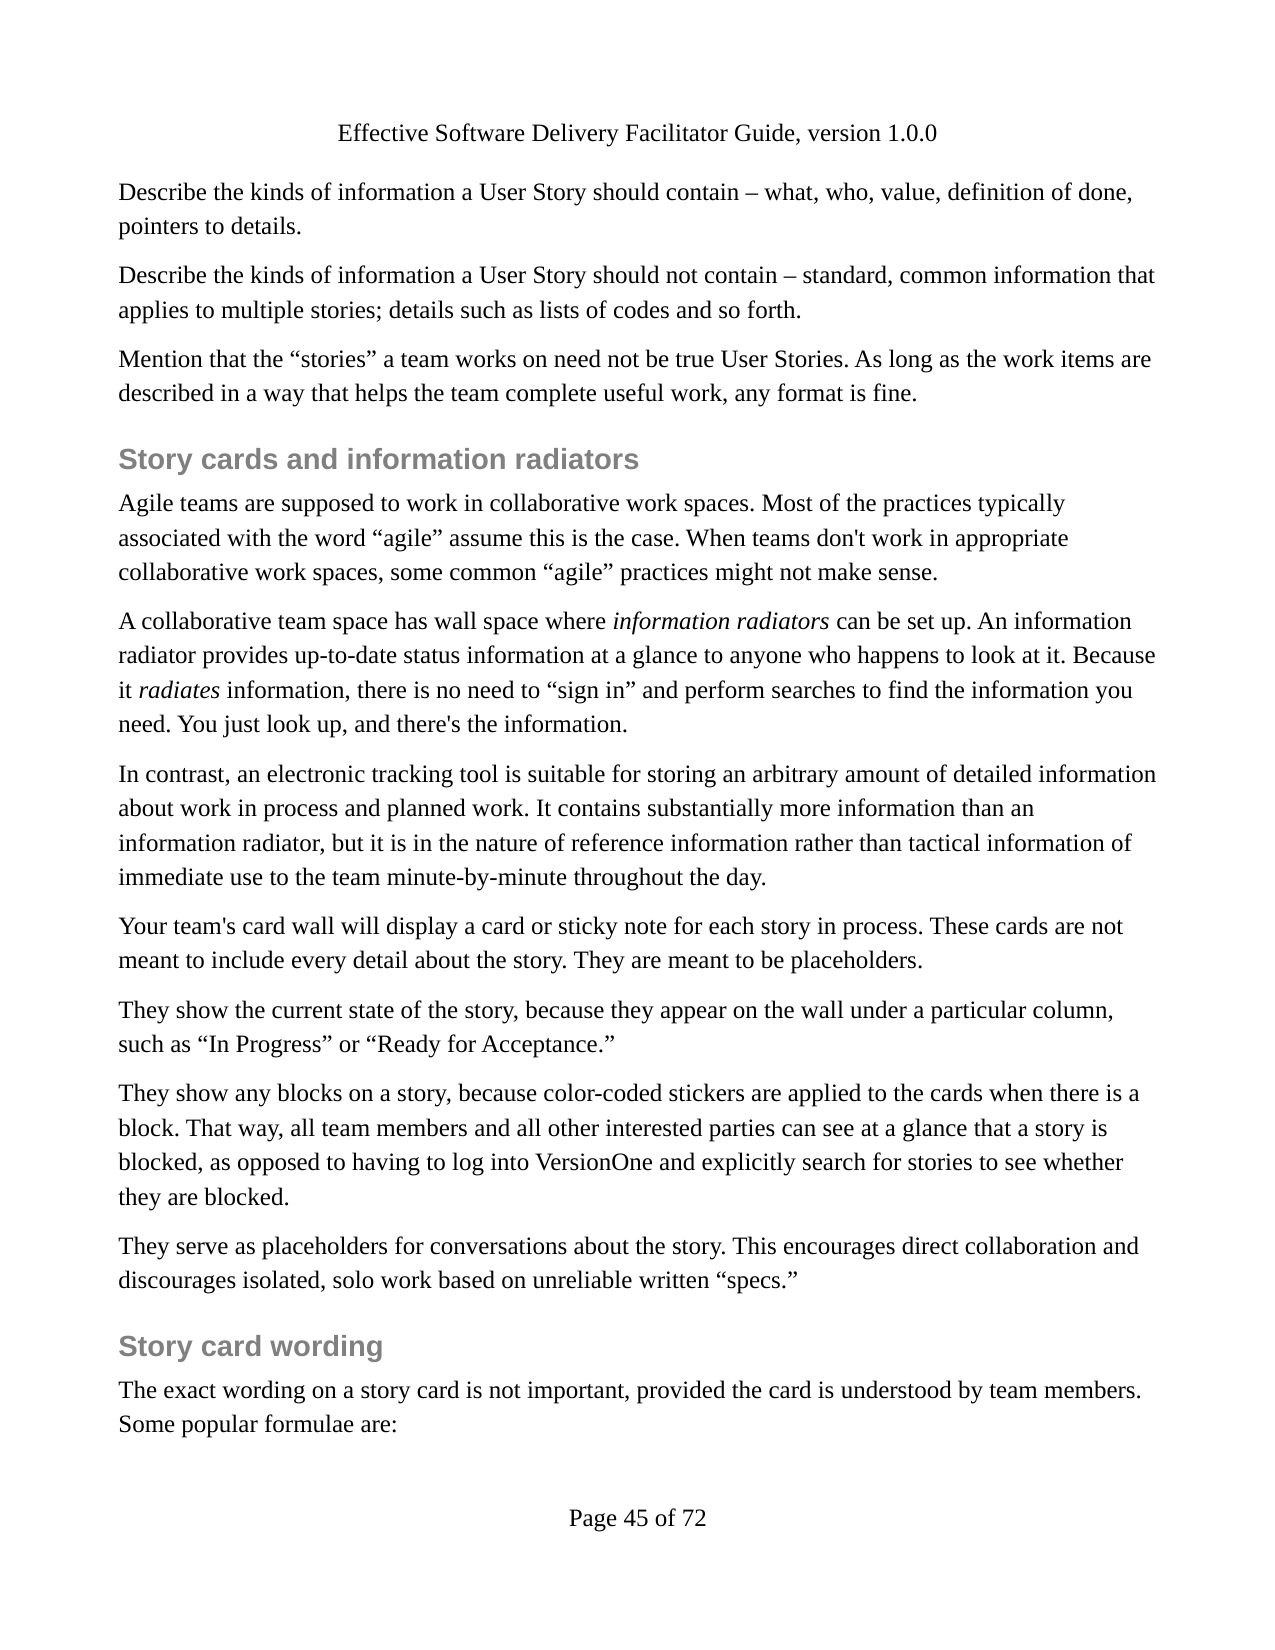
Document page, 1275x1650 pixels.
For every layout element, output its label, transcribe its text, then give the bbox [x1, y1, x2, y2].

text They show any blocks on a story, because color-coded stickers are applied to the cards when there is a block. That way, all team members and all other interested parties can see at a glance that a story is blocked, as opposed to having to log into VersionOne and explicitly search for stories to see whether they are blocked. [118, 1078, 1157, 1210]
text Your team's card wall will display a card or sticky note for each story in process. These cards are not meant to include every detail about the story. They are meant to be placeholders. [118, 911, 1157, 974]
text In contrast, an electronic tracking tool is suitable for storing an arbitrary amount of detailed information about work in process and planned work. It contains substantially more information than an information radiator, but it is in the nature of reference information rather than tactical information of immediate use to the team minute-by-minute throughout the day. [118, 759, 1157, 891]
text A collaborative team space has wall space where information radiators can be set up. An information radiator provides up-to-date status information at a glance to anyone who happens to look at it. Because it radiates information, there is no need to “sign in” and perform searches to find the information you need. You just look up, and there's the information. [118, 606, 1157, 738]
text The exact wording on a story card is not important, provided the card is understood by team members. Some popular formulae are: [118, 1375, 1157, 1438]
text They show the current state of the story, because they appear on the wall under a particular column, such as “In Progress” or “Ready for Acceptance.” [118, 995, 1157, 1058]
text Mention that the “stories” a team works on need not be true User Stories. As long as the work items are described in a way that helps the team complete useful work, any format is fine. [118, 344, 1157, 407]
subtitle Story cards and information radiators [118, 442, 1157, 476]
text They serve as placeholders for conversations about the story. This encourages direct collaboration and discourages isolated, solo work based on unreliable written “specs.” [118, 1231, 1157, 1294]
text Describe the kinds of information a User Story should not contain – standard, common information that applies to multiple stories; details such as lists of codes and so forth. [118, 260, 1157, 324]
text Agile teams are supposed to work in collaborative work spaces. Most of the practices typically associated with the word “agile” assume this is the case. When teams don't work in appropriate collaborative work spaces, some common “agile” practices might not make sense. [118, 488, 1157, 586]
subtitle Story card wording [118, 1329, 1157, 1362]
text Describe the kinds of information a User Story should contain – what, who, value, definition of done, pointers to details. [118, 177, 1157, 240]
